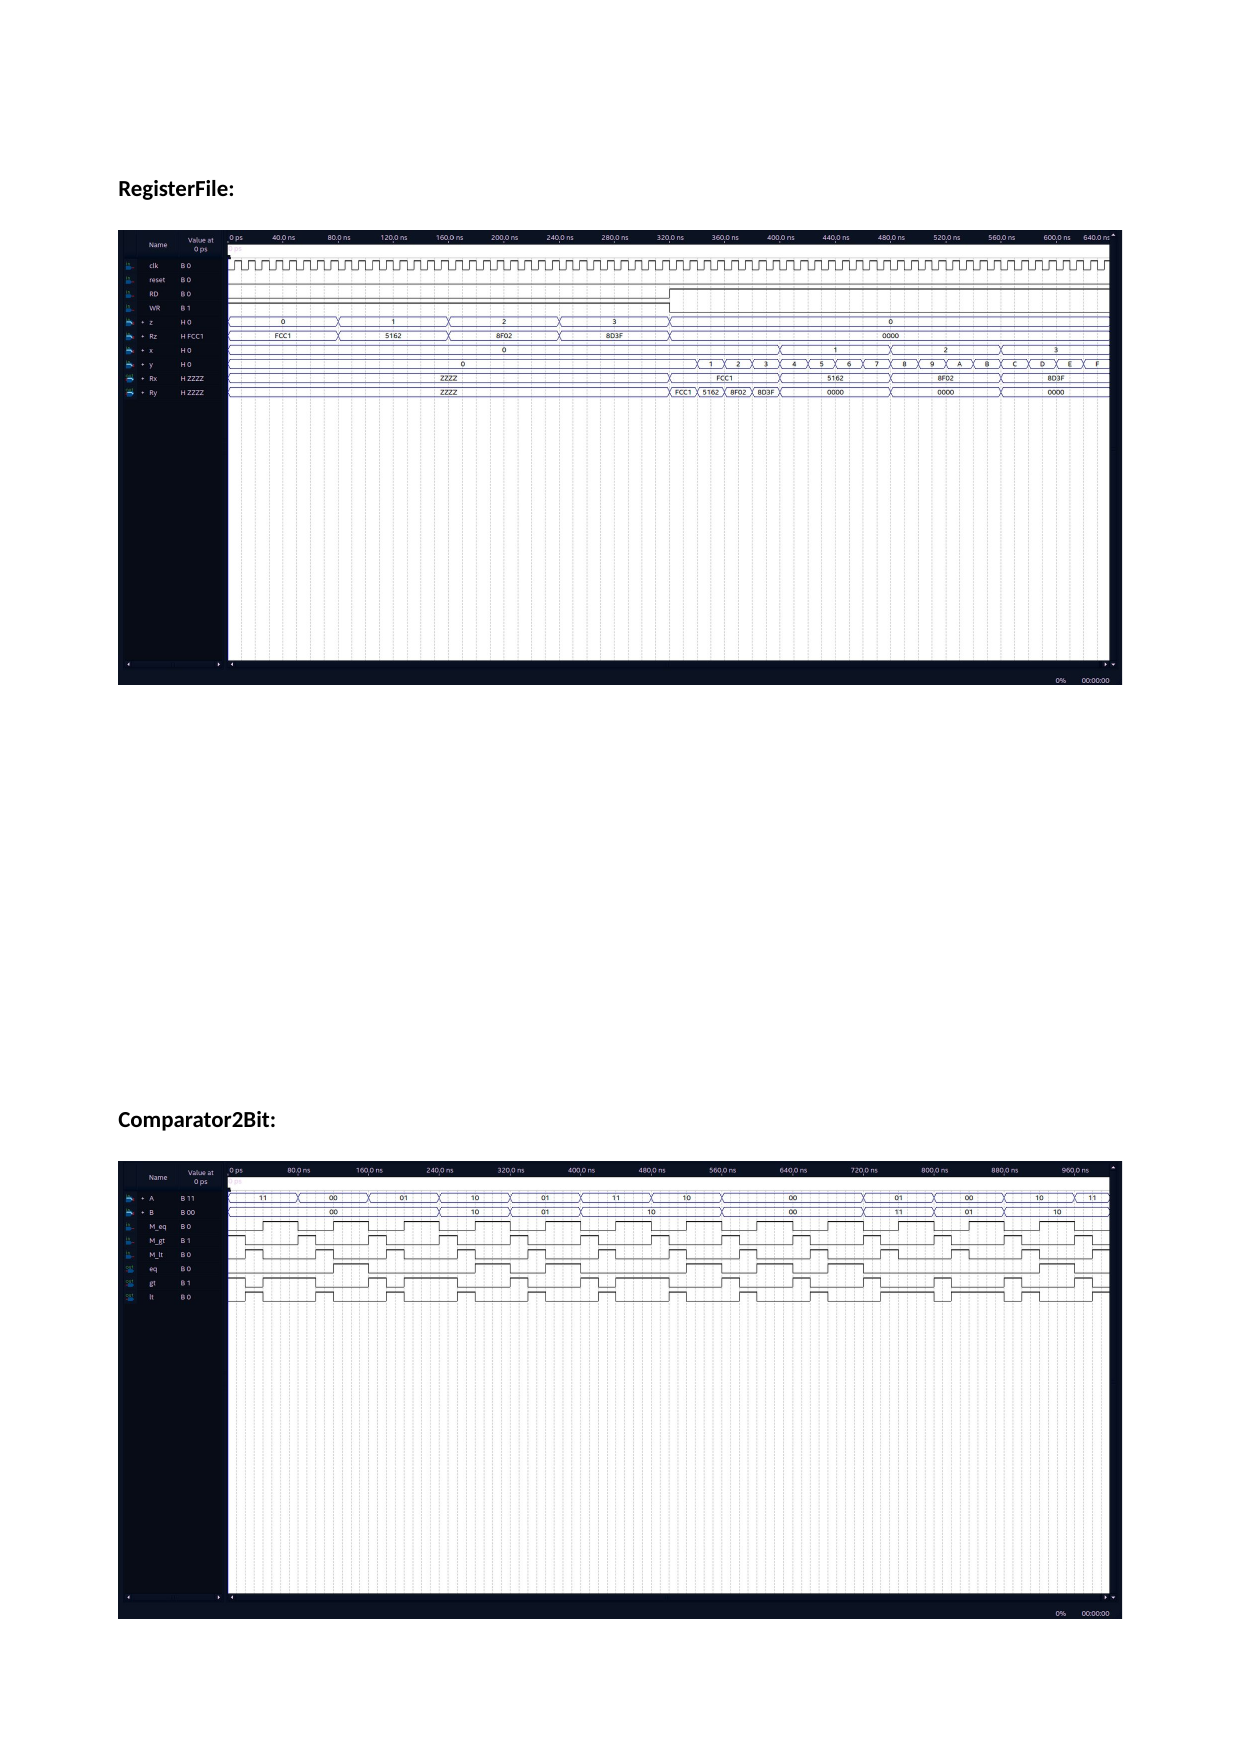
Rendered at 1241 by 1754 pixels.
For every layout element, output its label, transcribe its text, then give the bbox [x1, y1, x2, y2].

picture [118, 230, 1123, 685]
text RegisterFile: [118, 174, 1122, 202]
picture [118, 1161, 1123, 1619]
text Comparator2Bit: [118, 1105, 1122, 1133]
